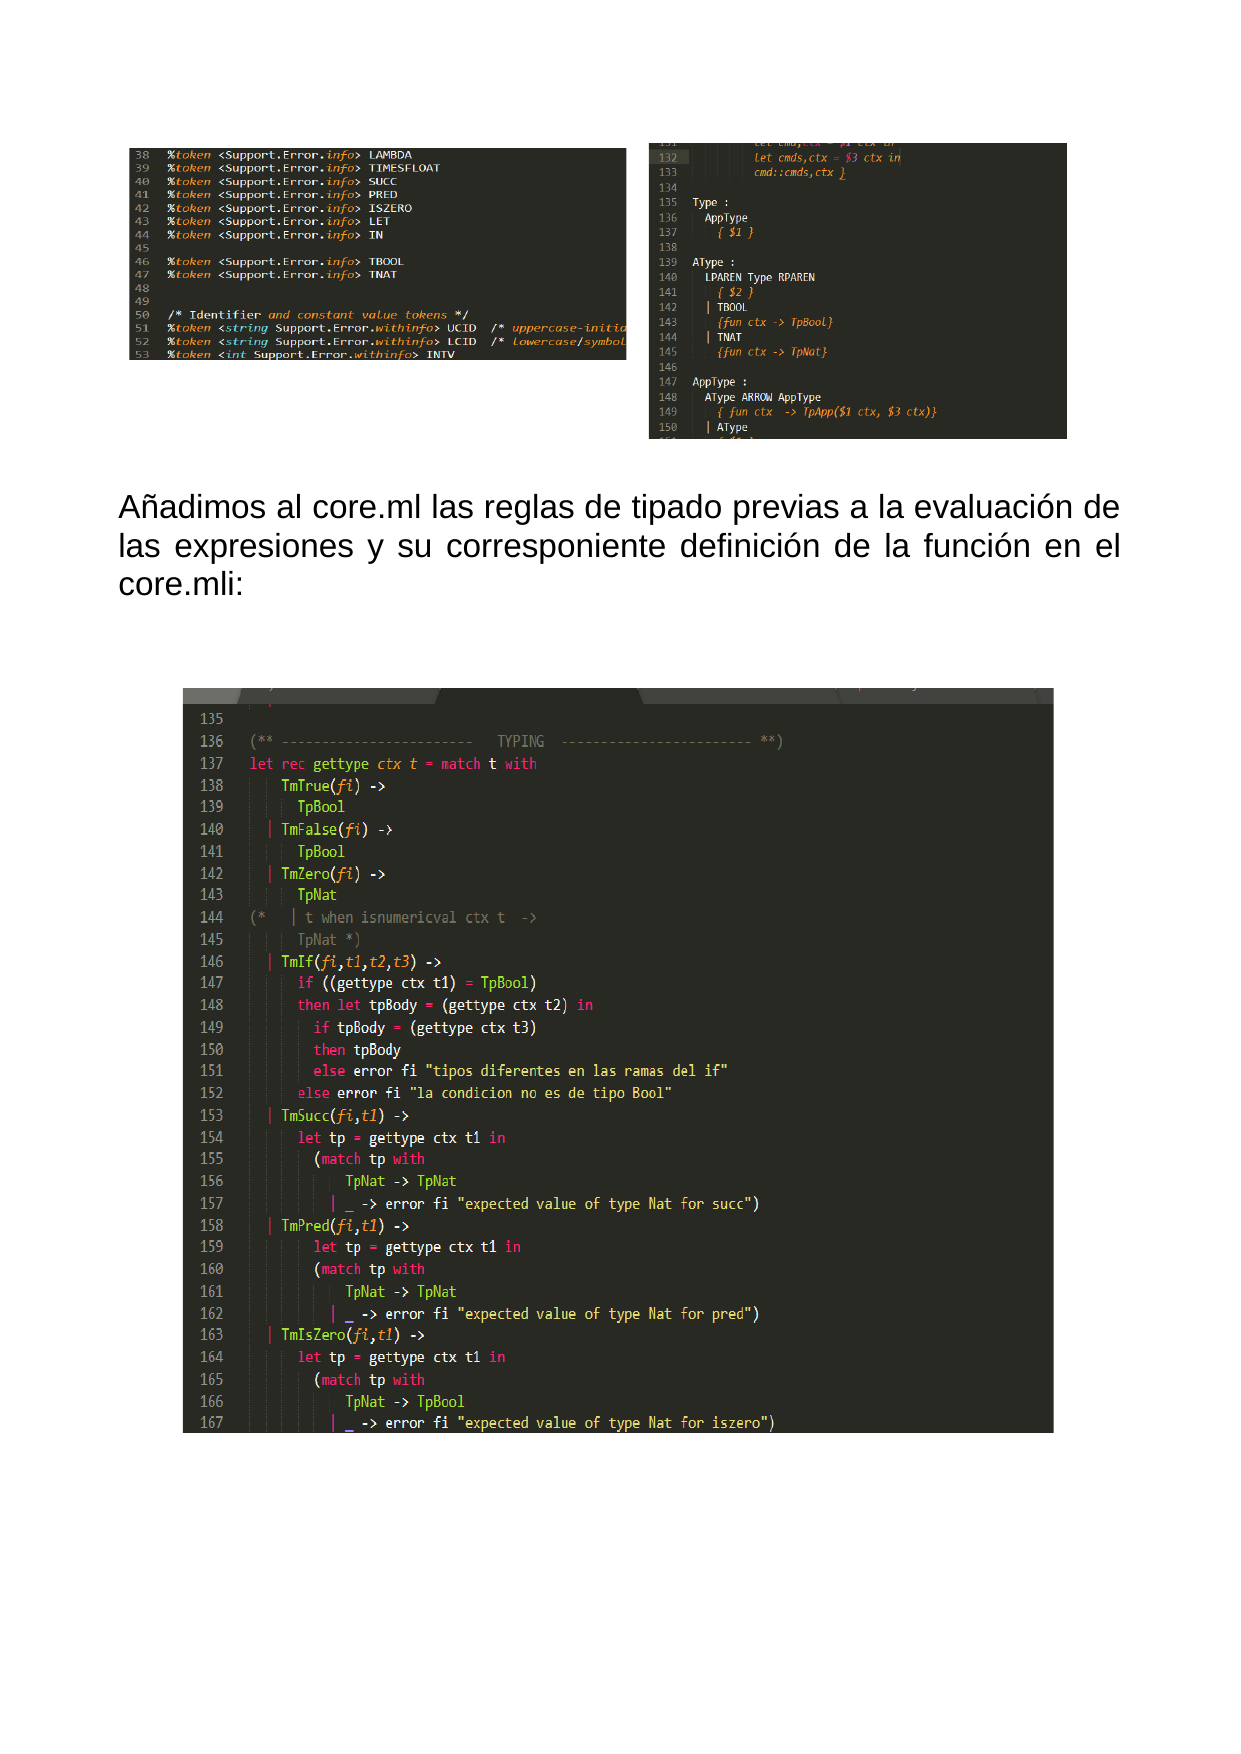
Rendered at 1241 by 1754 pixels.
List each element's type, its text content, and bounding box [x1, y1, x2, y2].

text Añadimos al core.ml las reglas de tipado previas a la evaluación de las expresiones y su corresponiente definición de la función en el core.mli: [118, 487, 1122, 603]
picture [129, 148, 144, 360]
